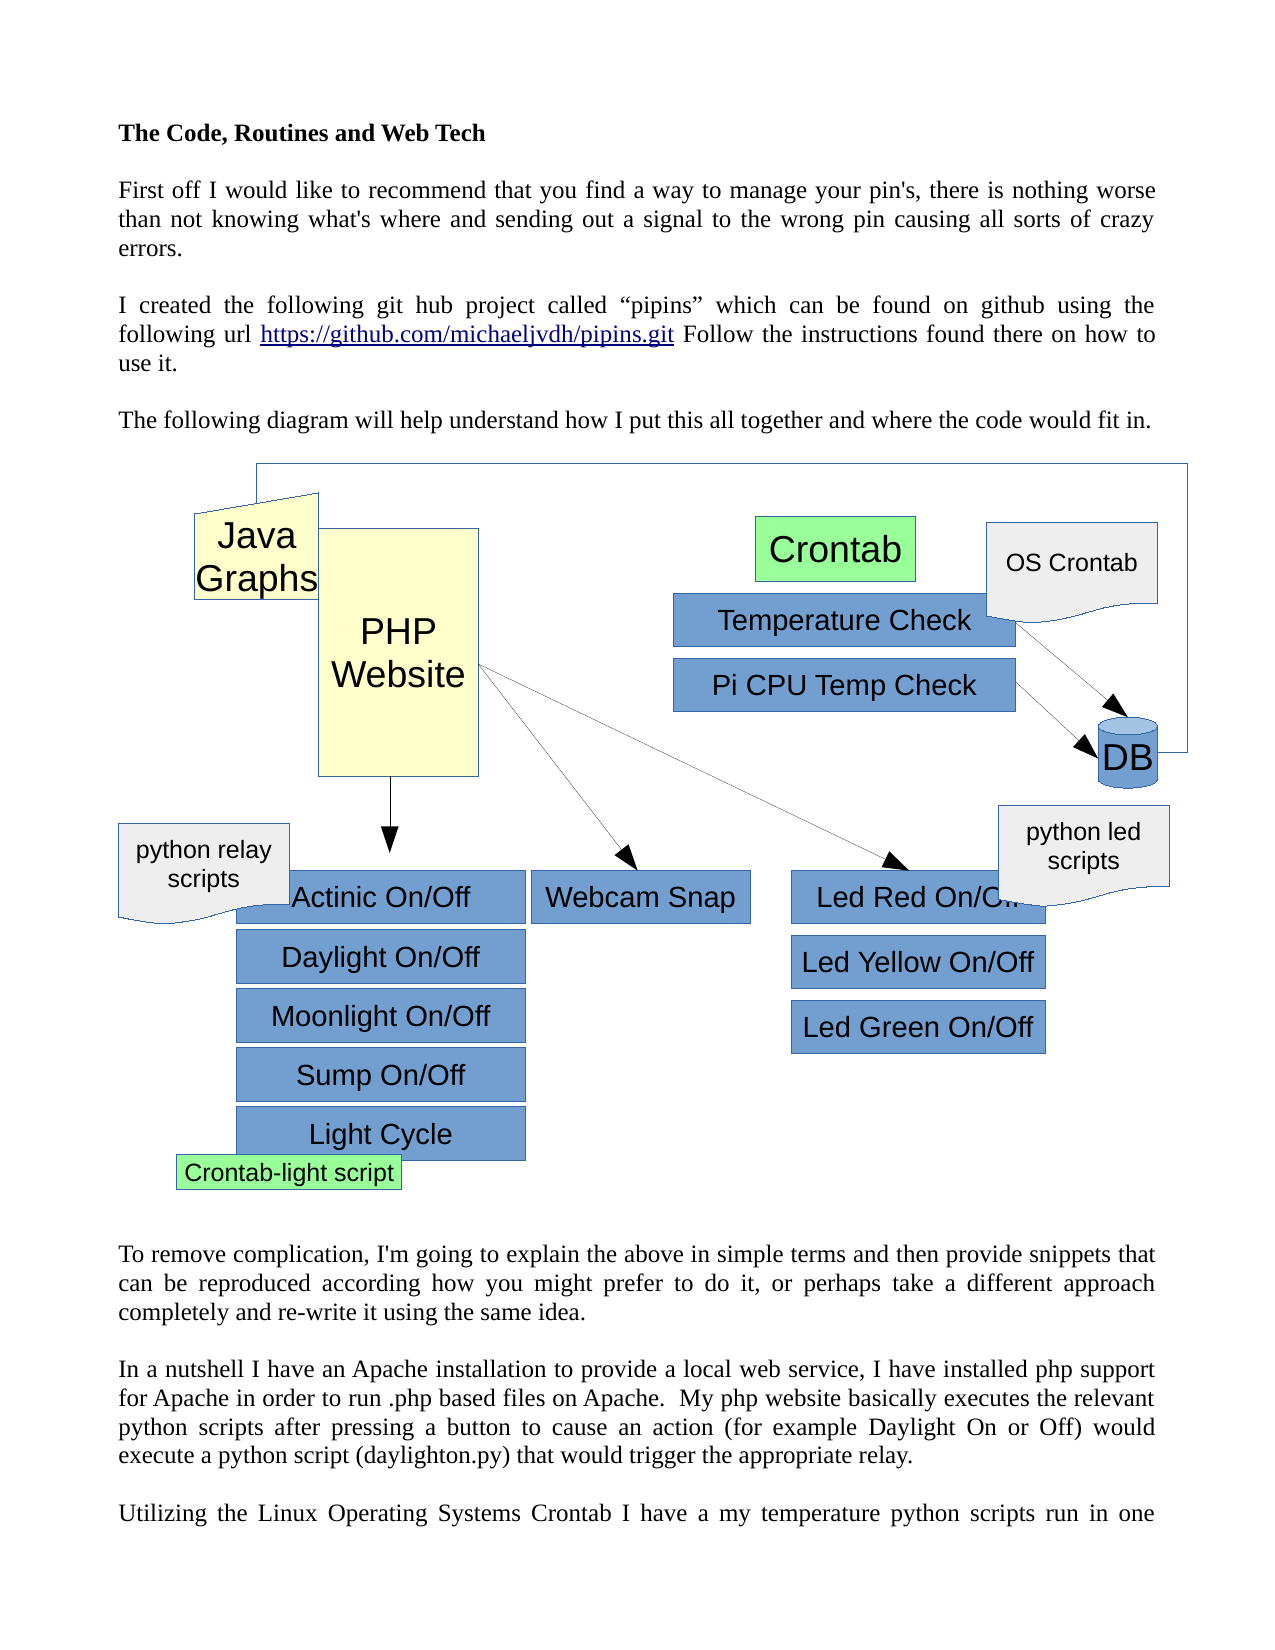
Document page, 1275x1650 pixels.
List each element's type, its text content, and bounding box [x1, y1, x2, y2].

text First off I would like to recommend that you find a way to manage your pin's, there is nothing worse than not knowing what's where and sending out a signal to the wrong pin causing all sorts of crazy errors. [118, 176, 1157, 262]
text The following diagram will help understand how I put this all together and where the code would fit in. [118, 406, 1157, 434]
text To remove complication, I'm going to explain the above in simple terms and then provide snippets that can be reproduced according how you might prefer to do it, or perhaps take a different approach completely and re-write it using the same idea. [118, 1239, 1157, 1326]
text I created the following git hub project called “pipins” which can be found on github using the following url https://github.com/michaeljvdh/pipins.git Follow the instructions found there on how to use it. [118, 291, 1157, 377]
text The Code, Routines and Web Tech [118, 118, 1157, 147]
text Utilizing the Linux Operating Systems Crontab I have a my temperature python scripts run in one [118, 1498, 1157, 1527]
text In a nutshell I have an Apache installation to provide a local web service, I have installed php support for Apache in order to run .php based files on Apache. My php website basically executes the relevant python scripts after pressing a button to cause an action (for example Daylight On or Off) would execute a python script (daylighton.py) that would trigger the appropriate relay. [118, 1354, 1157, 1469]
